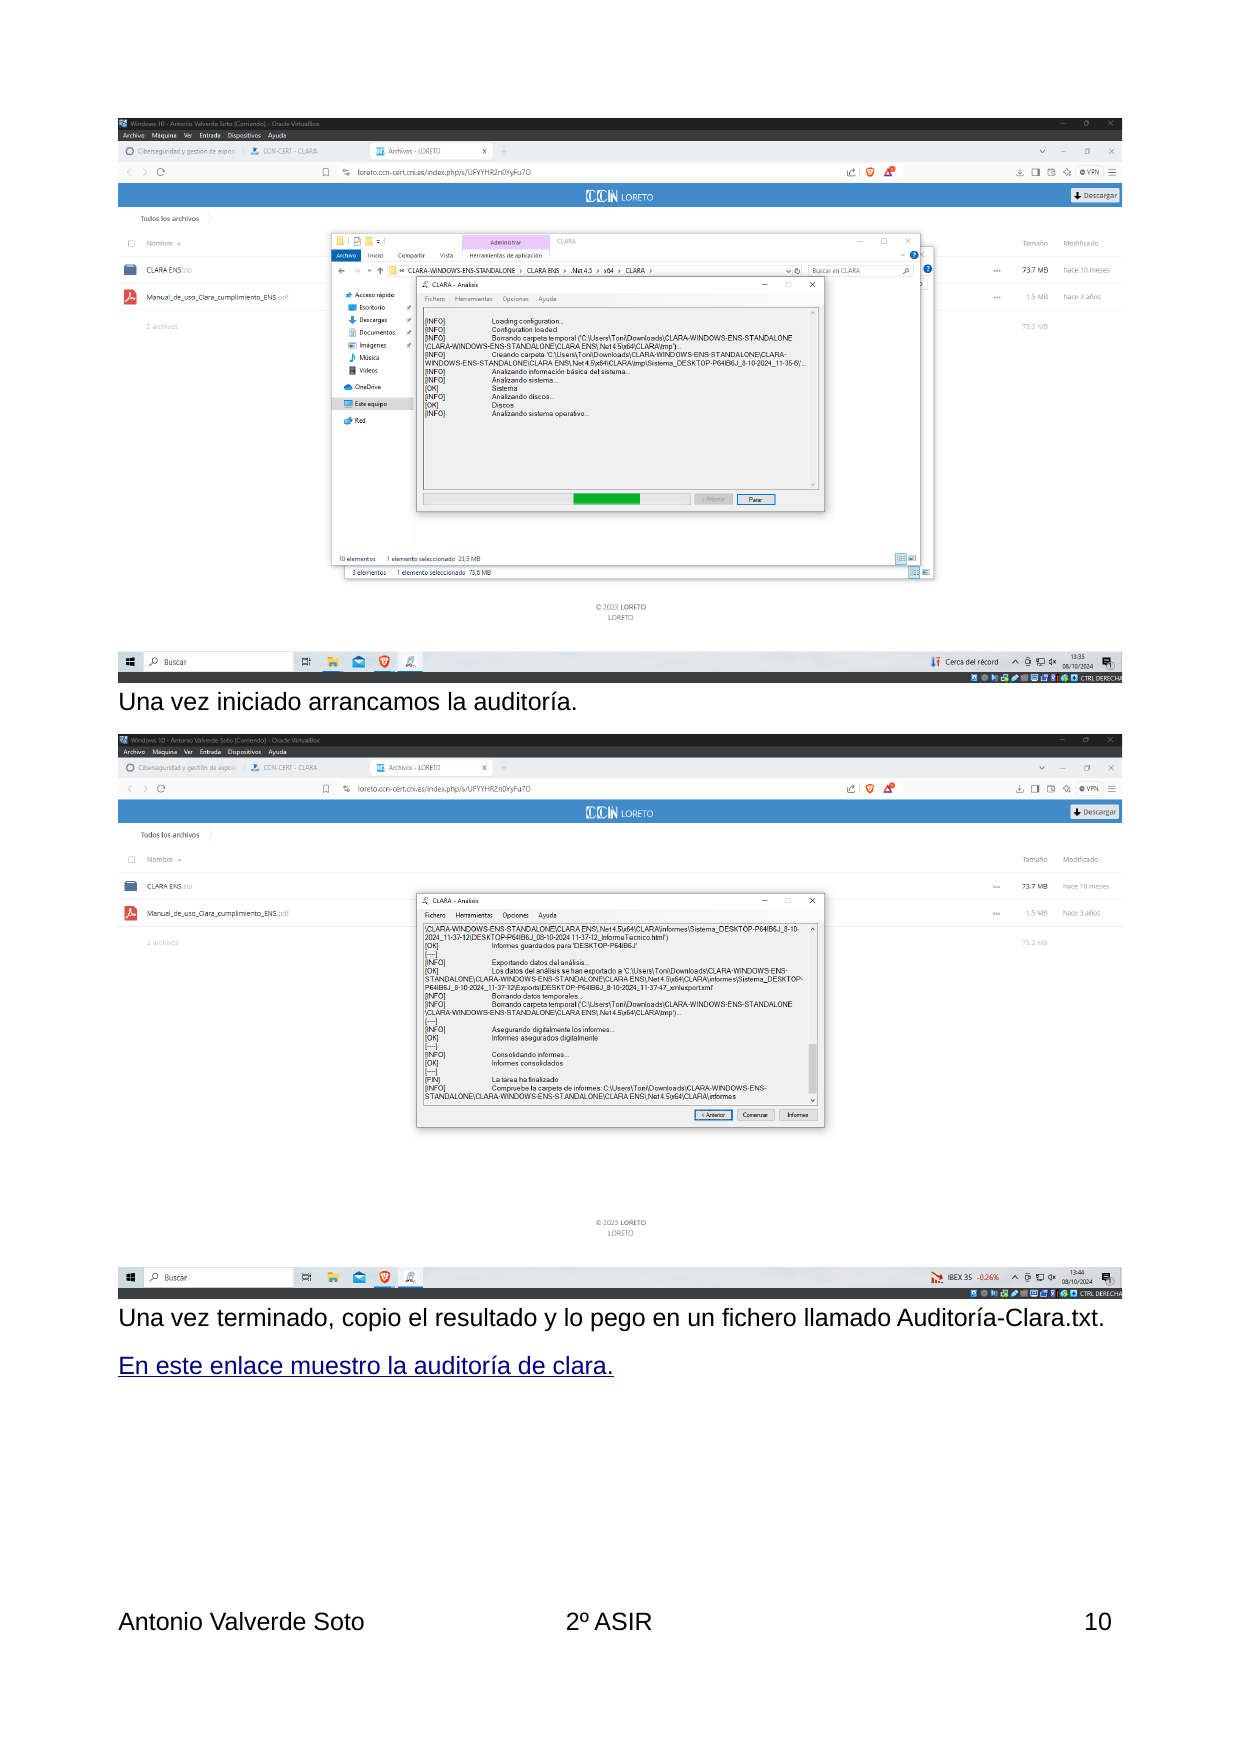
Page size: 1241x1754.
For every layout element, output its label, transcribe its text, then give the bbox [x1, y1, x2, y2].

picture [118, 734, 1123, 1299]
text Una vez terminado, copio el resultado y lo pego en un fichero llamado Auditoría-Clara.txt. [118, 1299, 1122, 1332]
picture [118, 118, 1123, 683]
text Una vez iniciado arrancamos la auditoría. [118, 683, 1122, 715]
text En este enlace muestro la auditoría de clara. [118, 1351, 1122, 1379]
